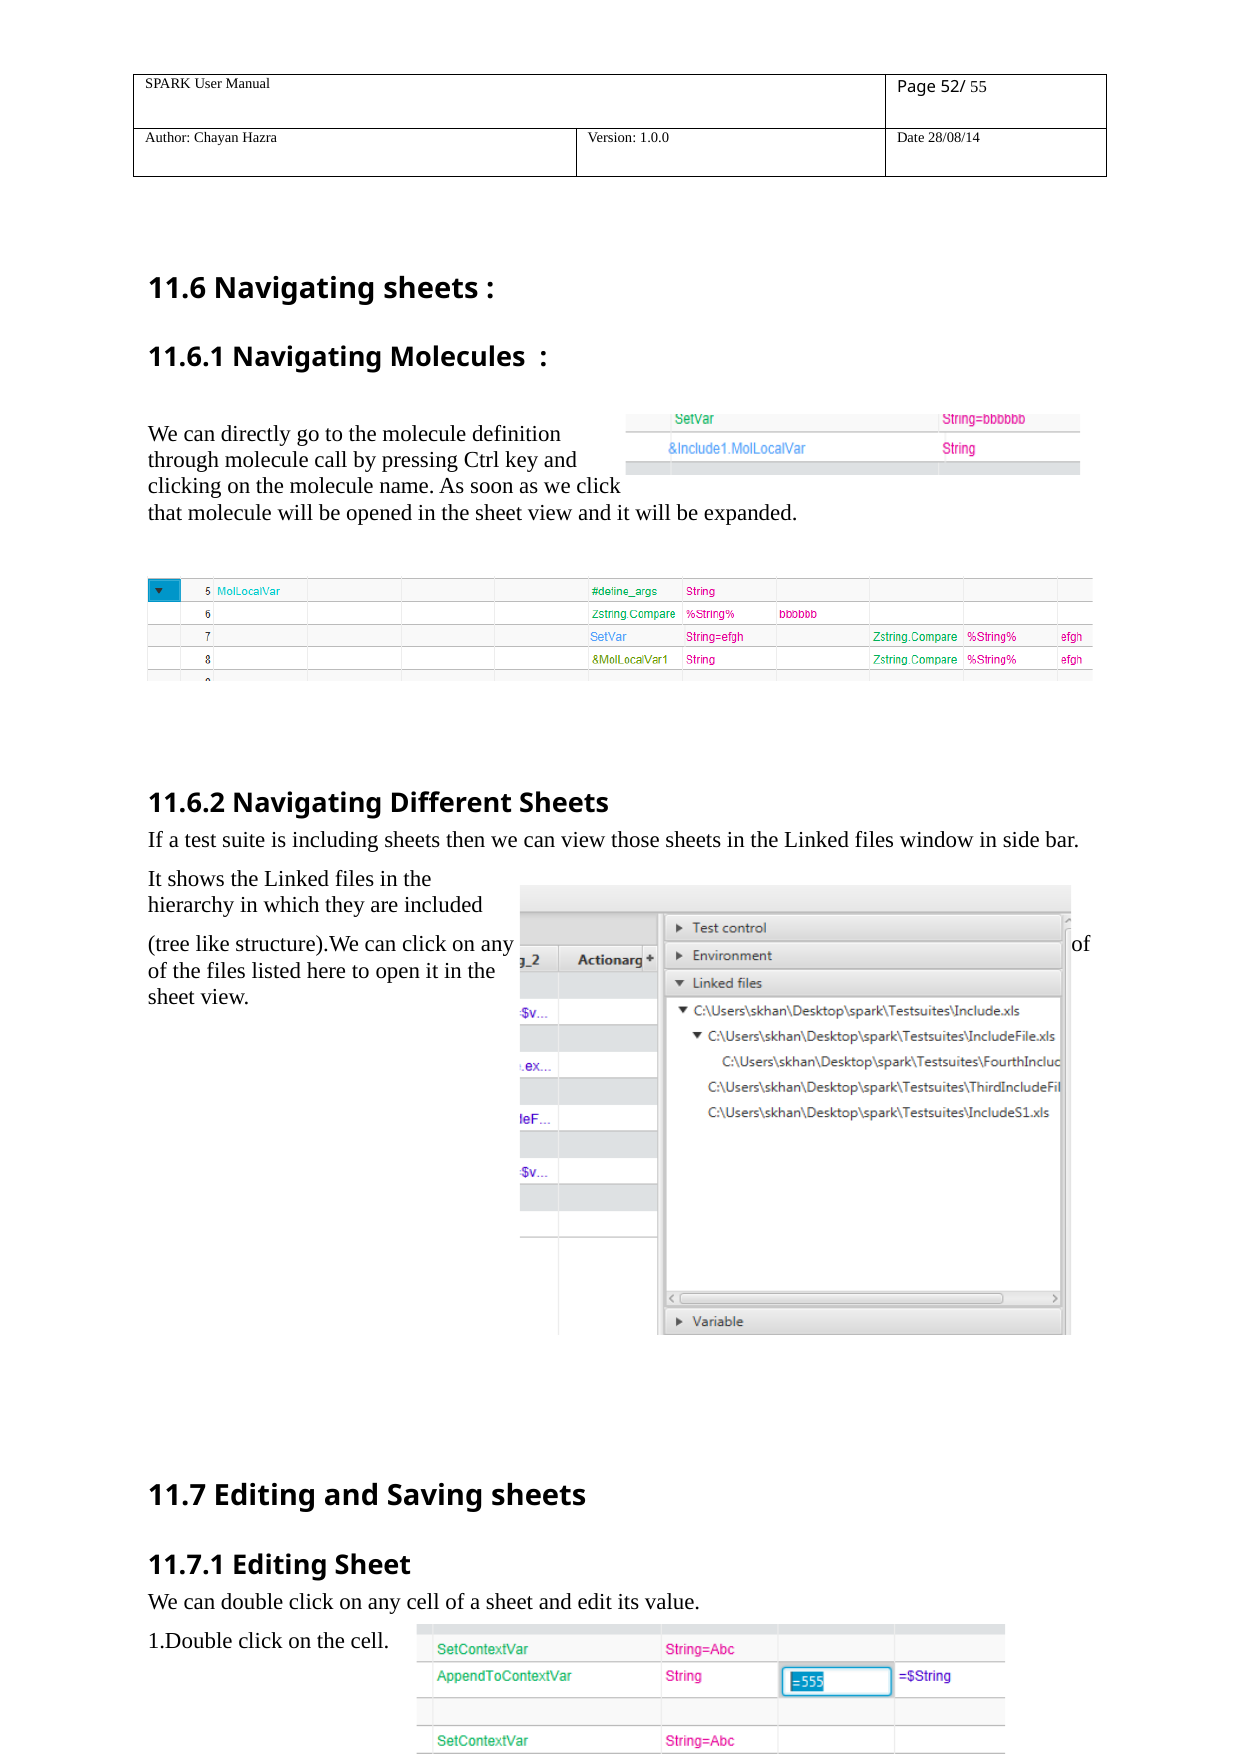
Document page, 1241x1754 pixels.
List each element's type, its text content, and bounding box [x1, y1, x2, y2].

picture [147, 576, 1093, 681]
text It shows the Linked files in the hierarchy in which they are included [148, 865, 1092, 918]
text We can double click on any cell of a sheet and edit its value. [148, 1588, 1092, 1615]
text If a test suite is including sheets then we can view those sheets in the Linked files window in side bar. [148, 826, 1092, 853]
subtitle 11.6.2 Navigating Different Sheets [148, 783, 1092, 820]
text 1.Double click on the cell. [148, 1627, 416, 1654]
subtitle 11.7 Editing and Saving sheets [148, 1474, 1092, 1514]
text (tree like structure).We can click on any of of the files listed here to open it in the sheet view. [148, 930, 519, 1009]
subtitle 11.6 Navigating sheets : [148, 267, 1092, 307]
picture [519, 885, 1072, 1335]
subtitle 11.7.1 Editing Sheet [148, 1545, 1092, 1582]
text We can directly go to the molecule definition through molecule call by pressing Ctrl key and clicking on the molecule name. As soon as we click that molecule will be opened in the sheet view and it will be expanded. [148, 420, 1092, 525]
text [1006, 1627, 1092, 1654]
picture [416, 1624, 1006, 1754]
subtitle 11.6.1 Navigating Molecules : [148, 338, 1092, 375]
picture [625, 414, 1081, 475]
